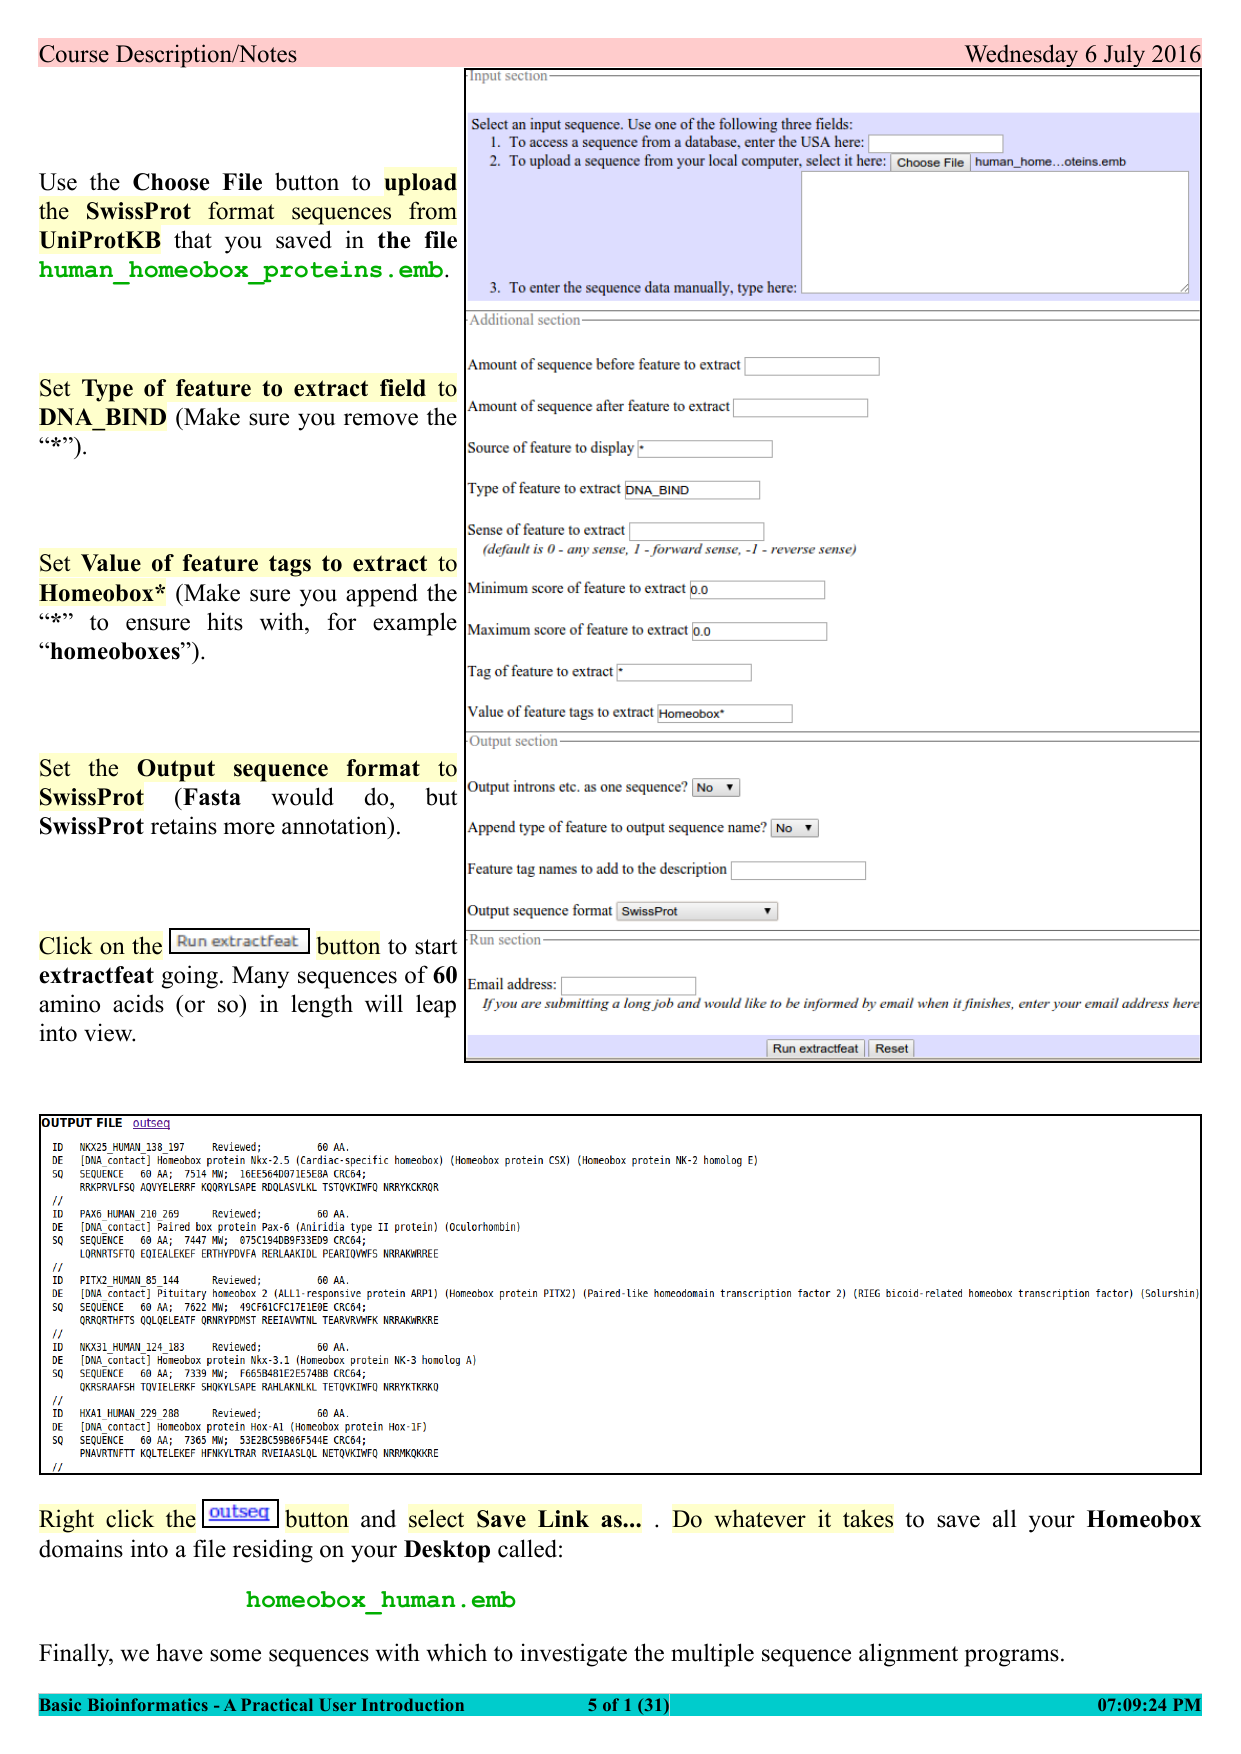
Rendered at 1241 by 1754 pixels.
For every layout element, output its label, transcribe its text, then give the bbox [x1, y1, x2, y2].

picture [204, 1501, 277, 1526]
picture [466, 70, 1200, 1061]
text Right click thebutton and select Save Link as... . Do whatever it takes to save all your Homeobox domains into a file residing on your Desktop called: [38, 1475, 1202, 1562]
text Set the Output sequence format to SwissProt (Fasta would do, but SwissProt retains more annotation). [38, 753, 463, 840]
text Set Type of feature to extract field to DNA_BIND (Make sure you remove the “*”). [38, 373, 463, 460]
text Set Value of feature tags to extract to Homeobox* (Make sure you append the “*” to ensure hits with, for example “homeoboxes”). [38, 548, 463, 664]
text Use the Choose File button to upload the SwissProt format sequences from UniProtKB that you saved in the file human_homeobox_proteins.emb. [38, 167, 463, 285]
text homeobox_human.emb [38, 1586, 1202, 1615]
picture [41, 1116, 1200, 1473]
text Finally, we have some sequences with which to investigate the multiple sequence alignment programs. [38, 1638, 1202, 1667]
picture [171, 930, 308, 952]
text Click on thebutton to start extractfeat going. Many sequences of 60 amino acids (or so) in length will leap into view. [38, 928, 463, 1047]
